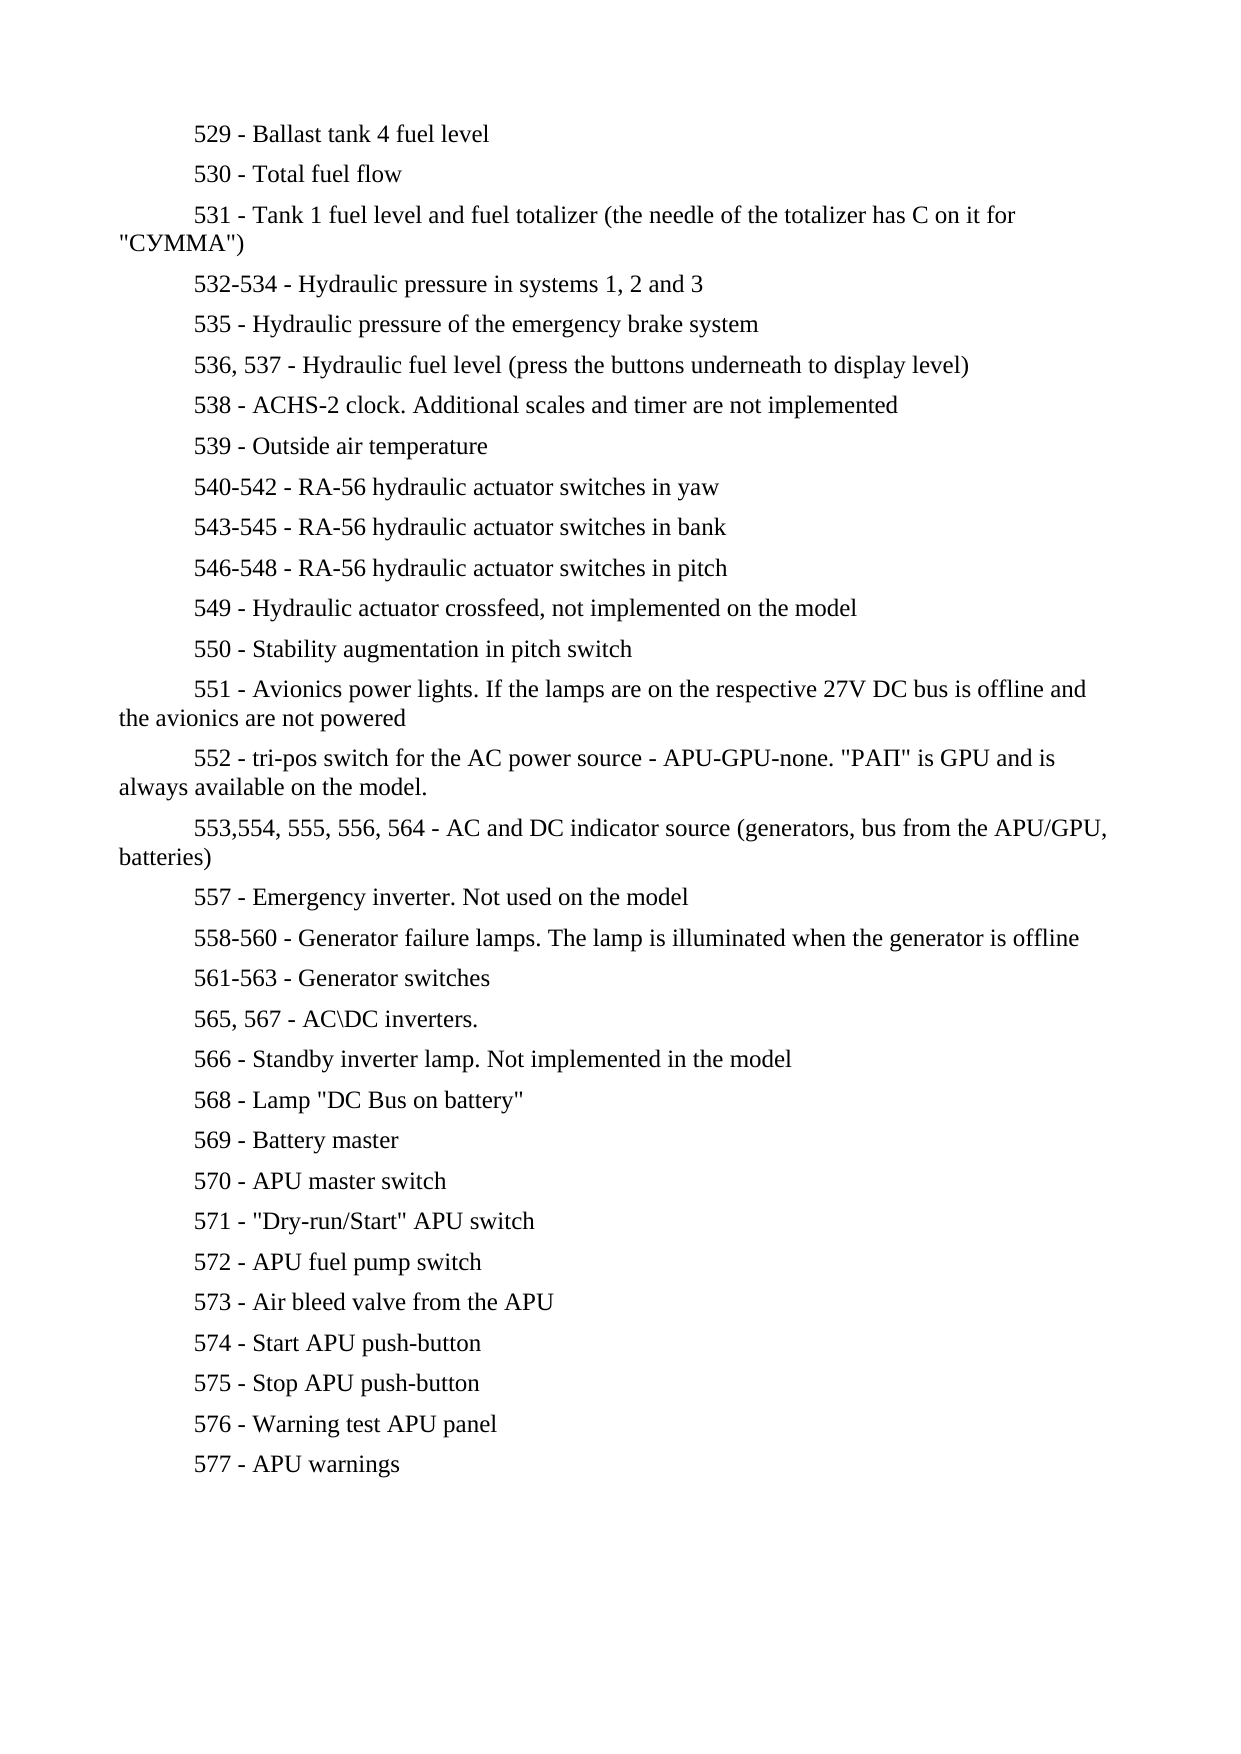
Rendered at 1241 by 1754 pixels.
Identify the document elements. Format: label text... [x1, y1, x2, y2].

text 540-542 - RA-56 hydraulic actuator switches in yaw [119, 472, 1122, 500]
text 566 - Standby inverter lamp. Not implemented in the model [119, 1044, 1122, 1073]
text 572 - APU fuel pump switch [119, 1247, 1122, 1276]
text 565, 567 - AC\DC inverters. [119, 1004, 1122, 1032]
text 549 - Hydraulic actuator crossfeed, not implemented on the model [119, 593, 1122, 622]
text 539 - Outside air temperature [119, 431, 1122, 460]
text 577 - APU warnings [119, 1449, 1122, 1478]
text 536, 537 - Hydraulic fuel level (press the buttons underneath to display level) [119, 350, 1122, 379]
text 557 - Emergency inverter. Not used on the model [119, 882, 1122, 911]
text 535 - Hydraulic pressure of the emergency brake system [119, 309, 1122, 338]
text 558-560 - Generator failure lamps. The lamp is illuminated when the generator is offline [119, 923, 1122, 951]
text 573 - Air bleed valve from the APU [119, 1287, 1122, 1316]
text 530 - Total fuel flow [119, 159, 1122, 188]
text 561-563 - Generator switches [119, 963, 1122, 992]
text 529 - Ballast tank 4 fuel level [119, 119, 1122, 147]
text 546-548 - RA-56 hydraulic actuator switches in pitch [119, 553, 1122, 581]
text 551 - Avionics power lights. If the lamps are on the respective 27V DC bus is offline and the avionics are not powered [119, 674, 1122, 732]
text 538 - ACHS-2 clock. Additional scales and timer are not implemented [119, 391, 1122, 419]
text 568 - Lamp "DC Bus on battery" [119, 1085, 1122, 1113]
text 575 - Stop APU push-button [119, 1368, 1122, 1397]
text 574 - Start APU push-button [119, 1328, 1122, 1357]
text 532-534 - Hydraulic pressure in systems 1, 2 and 3 [119, 269, 1122, 298]
text 571 - "Dry-run/Start" APU switch [119, 1206, 1122, 1235]
text 531 - Tank 1 fuel level and fuel totalizer (the needle of the totalizer has C on it for "СУММА") [119, 200, 1122, 257]
text 552 - tri-pos switch for the AC power source - APU-GPU-none. "РАП" is GPU and is always available on the model. [119, 743, 1122, 801]
text 576 - Warning test APU panel [119, 1409, 1122, 1438]
text 569 - Battery master [119, 1125, 1122, 1154]
text 570 - APU master switch [119, 1166, 1122, 1194]
text 553,554, 555, 556, 564 - AC and DC indicator source (generators, bus from the APU/GPU, batteries) [119, 813, 1122, 870]
text 550 - Stability augmentation in pitch switch [119, 634, 1122, 662]
text 543-545 - RA-56 hydraulic actuator switches in bank [119, 512, 1122, 541]
